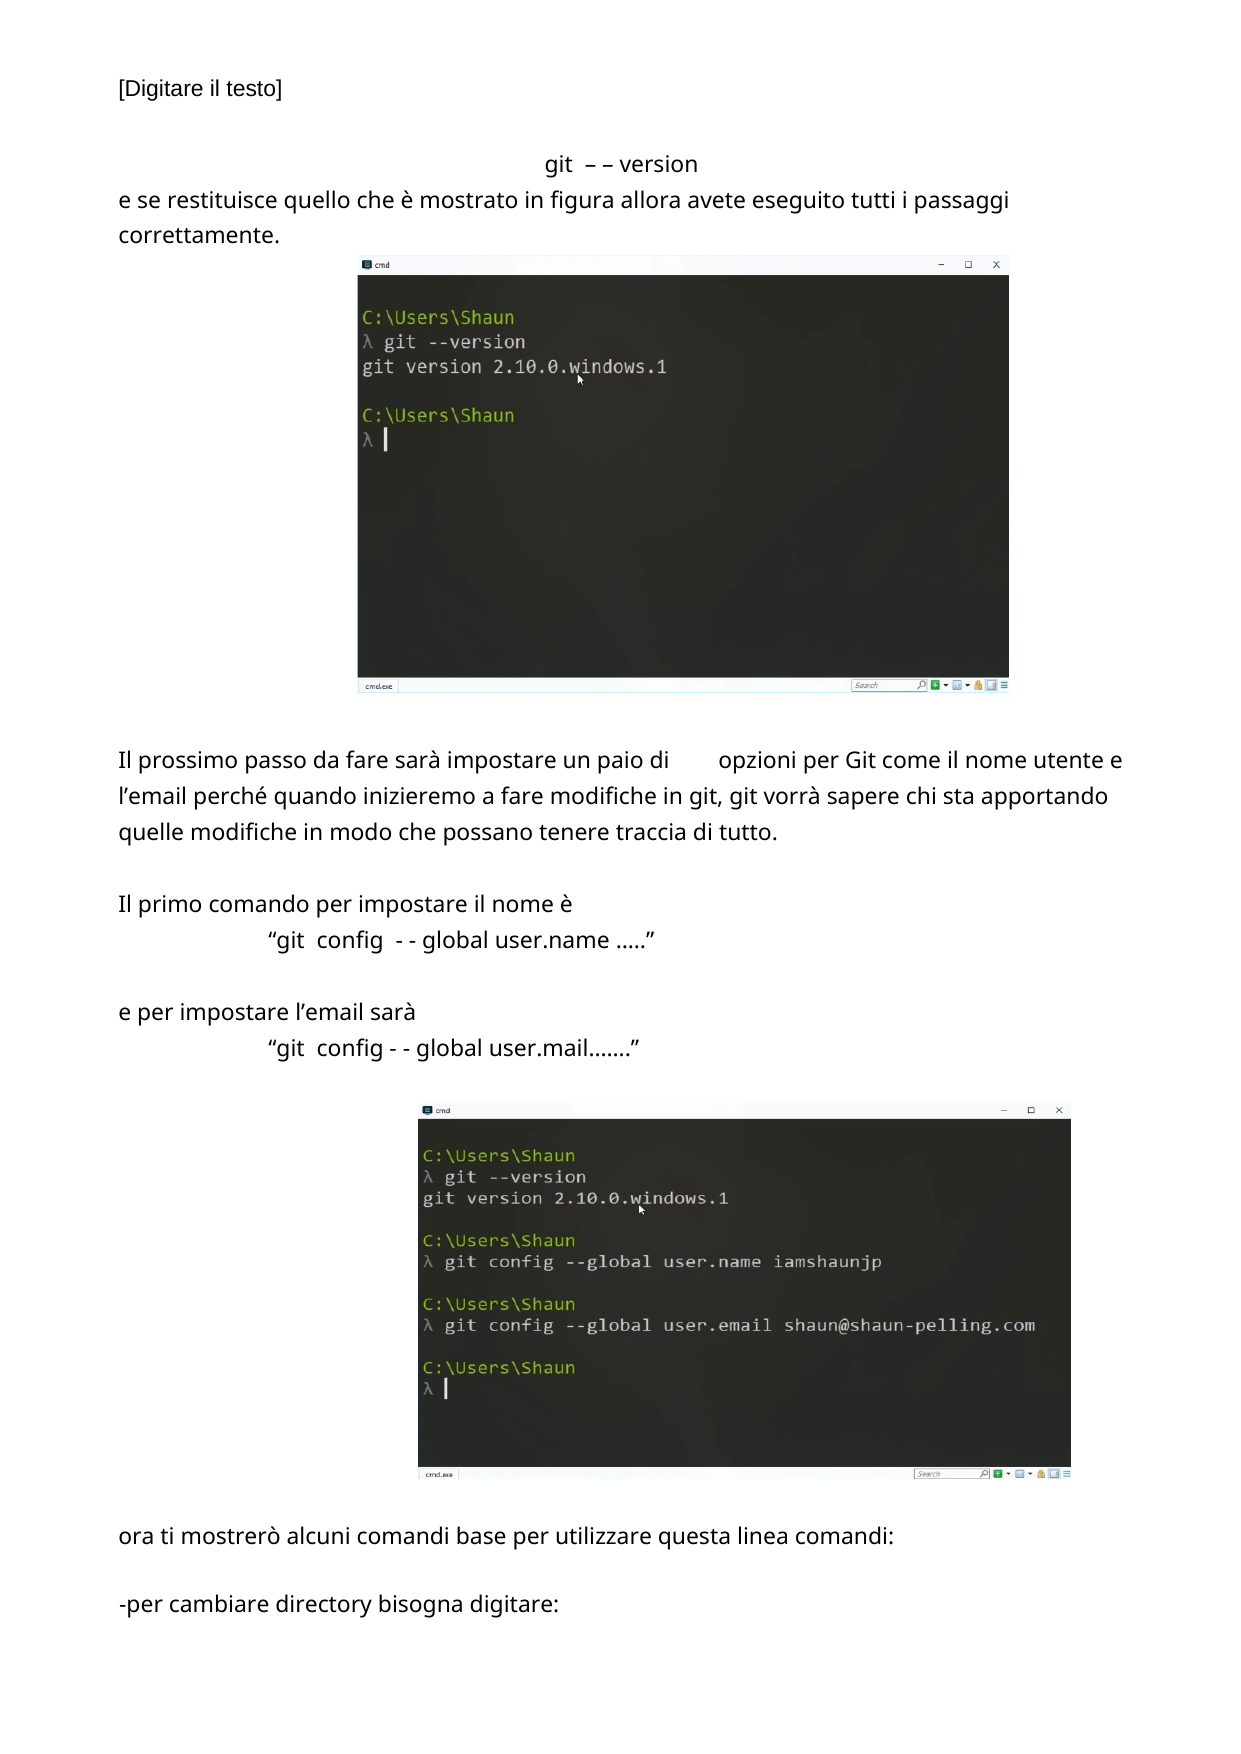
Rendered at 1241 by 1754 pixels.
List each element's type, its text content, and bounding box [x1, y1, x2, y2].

text git – – version [118, 148, 1124, 179]
picture [357, 255, 1009, 693]
text ora ti mostrerò alcuni comandi base per utilizzare questa linea comandi: [118, 1519, 1124, 1551]
text Il prossimo passo da fare sarà impostare un paio di opzioni per Git come il nome utente e l’email perché quando inizieremo a fare modifiche in git, git vorrà sapere chi sta apportando quelle modifiche in modo che possano tenere traccia di tutto. [118, 744, 1124, 847]
text -per cambiare directory bisogna digitare: [118, 1588, 1124, 1619]
text “git config - - global user.name …..” [118, 924, 1124, 955]
text e per impostare l’email sarà [118, 996, 1124, 1027]
picture [418, 1103, 1071, 1479]
text Il primo comando per impostare il nome è [118, 888, 1124, 919]
text e se restituisce quello che è mostrato in figura allora avete eseguito tutti i passaggi correttamente. [118, 183, 1124, 251]
text “git config - - global user.mail…….” [118, 1031, 1124, 1063]
